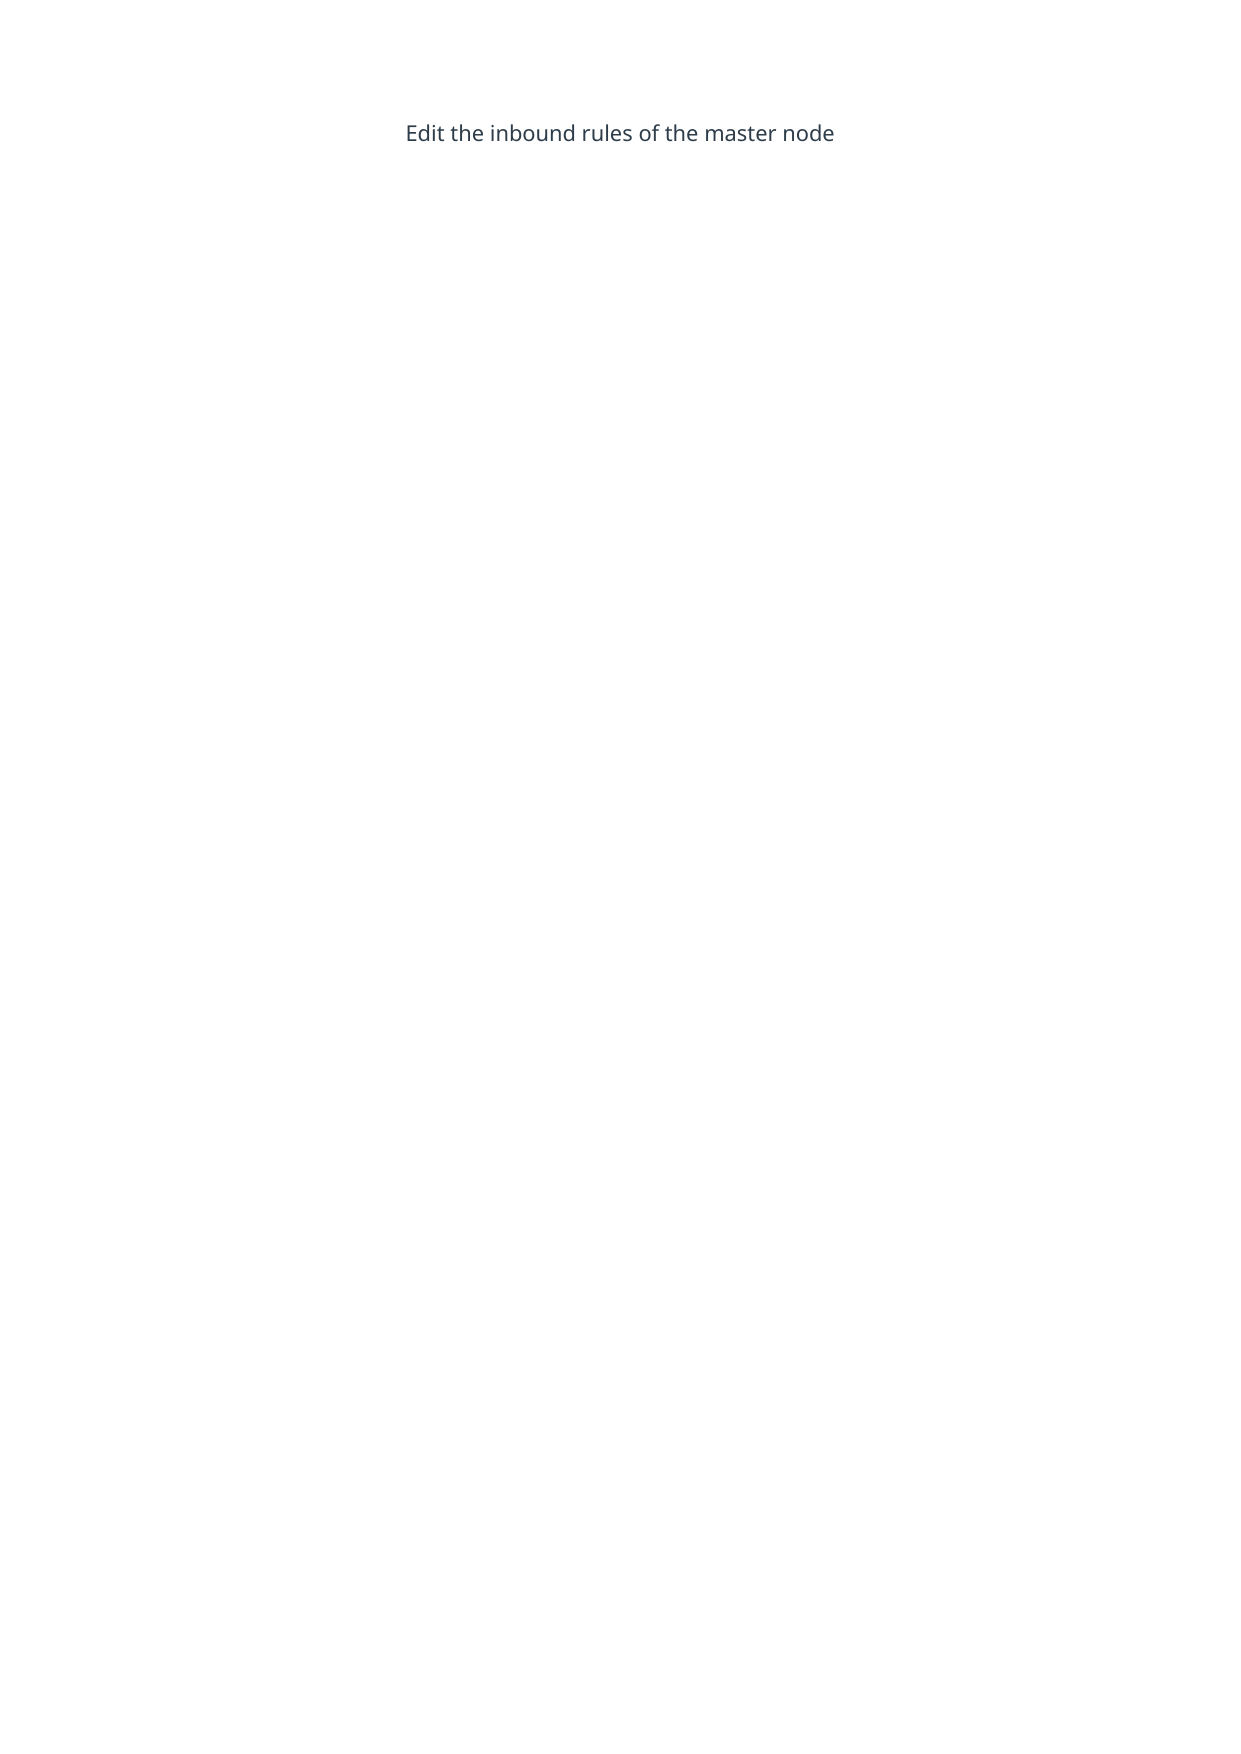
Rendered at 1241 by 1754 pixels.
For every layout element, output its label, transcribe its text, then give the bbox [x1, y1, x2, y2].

text Edit the inbound rules of the master node [118, 118, 1122, 148]
